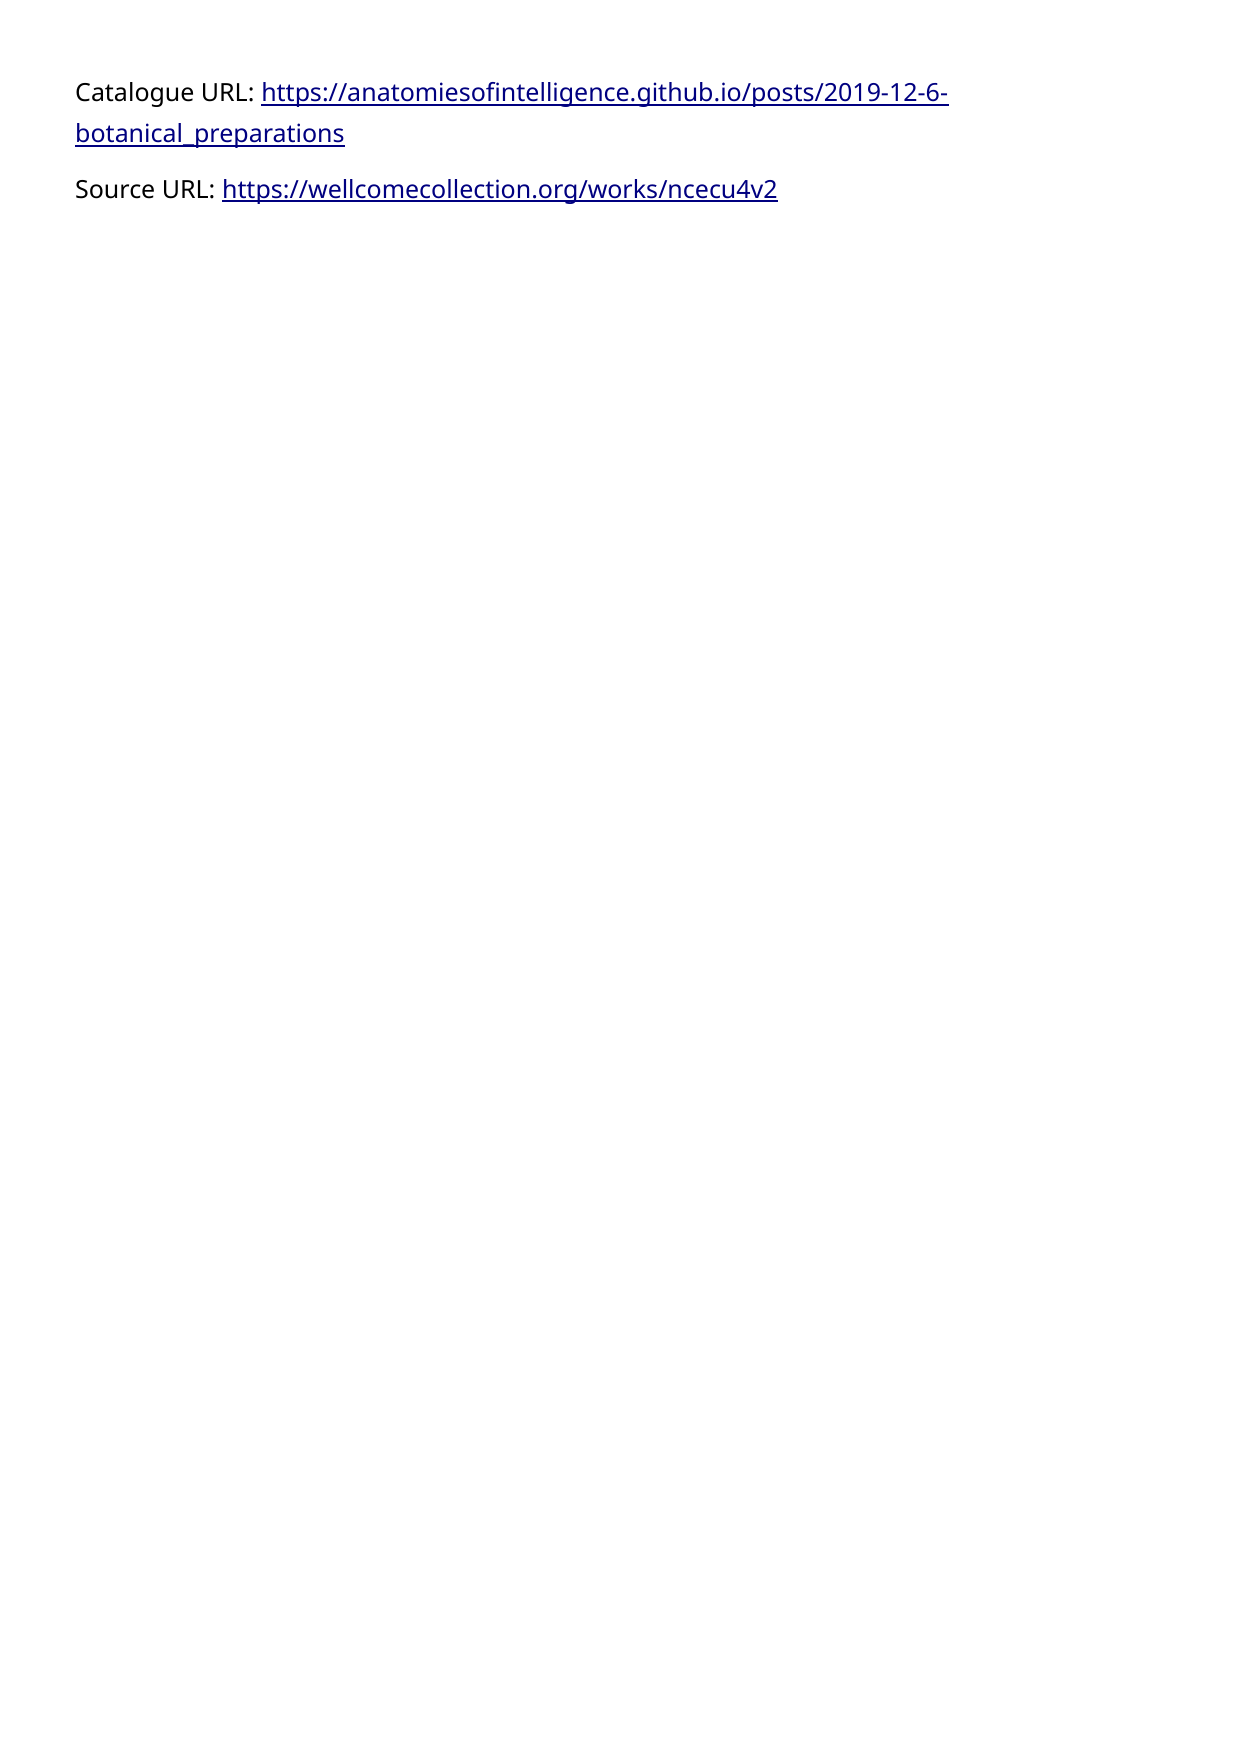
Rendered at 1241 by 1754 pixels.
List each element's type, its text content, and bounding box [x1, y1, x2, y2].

text Catalogue URL: https://anatomiesofintelligence.github.io/posts/2019-12-6-botanical_preparations [75, 75, 1165, 150]
text Source URL: https://wellcomecollection.org/works/ncecu4v2 [75, 171, 1165, 205]
